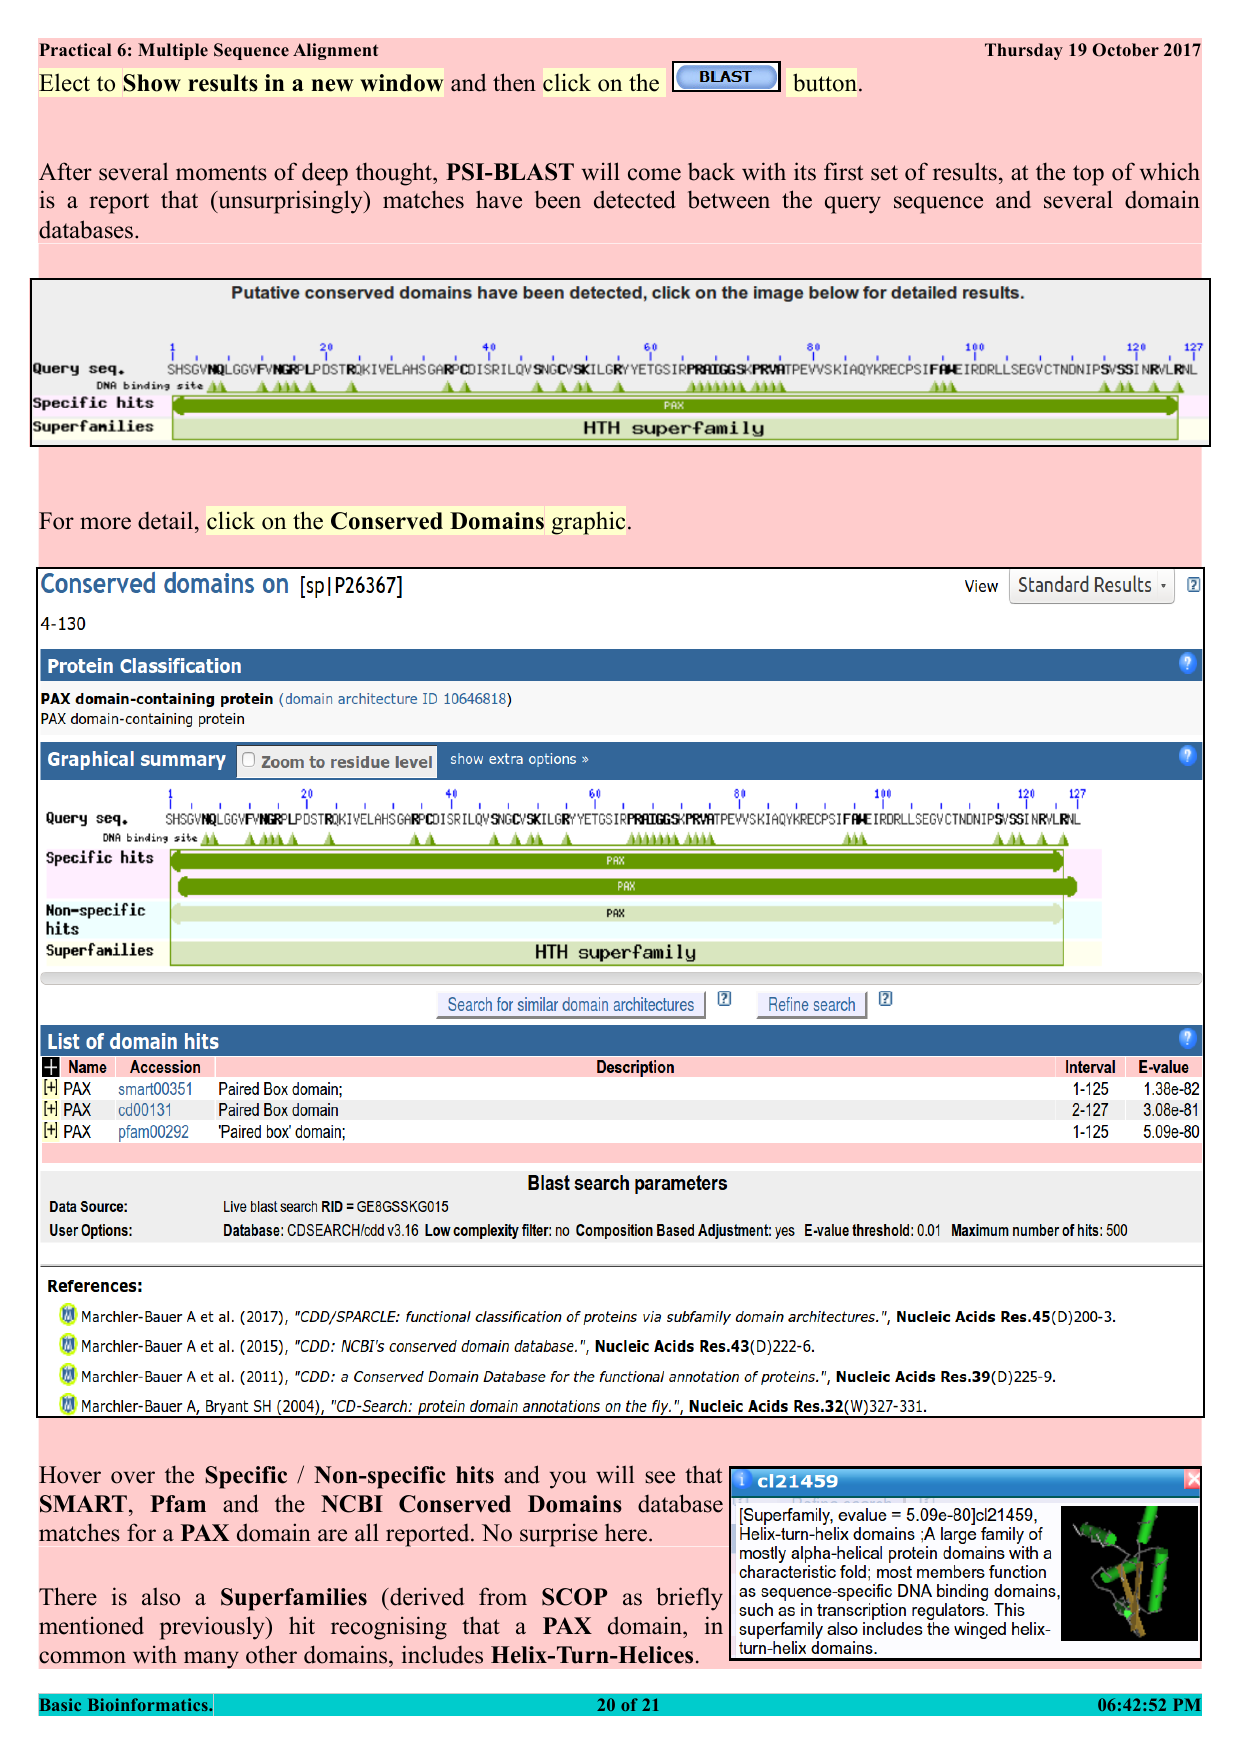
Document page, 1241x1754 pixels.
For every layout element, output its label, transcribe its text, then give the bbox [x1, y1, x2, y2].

text After several moments of deep thought, PSI-BLAST will come back with its first set of results, at the top of which is a report that (unsurprisingly) matches have been detected between the query sequence and several domain databases. [38, 156, 1202, 243]
picture [38, 569, 1203, 1416]
picture [674, 63, 778, 90]
text Hover over the Specific / Non-specific hits and you will see that SMART, Pfam and the NCBI Conserved Domains database matches for a PAX domain are all reported. No surprise here. [38, 1418, 1202, 1547]
text There is also a Superfamilies (derived from SCOP as briefly mentioned previously) hit recognising that a PAX domain, in common with many other domains, includes Helix-Turn-Helices. [38, 1582, 1202, 1669]
picture [731, 1469, 1200, 1658]
picture [32, 280, 1209, 445]
text Elect to Show results in a new window and then click on the button. [38, 61, 1202, 97]
text For more detail, click on the Conserved Domains graphic. [38, 447, 1202, 535]
